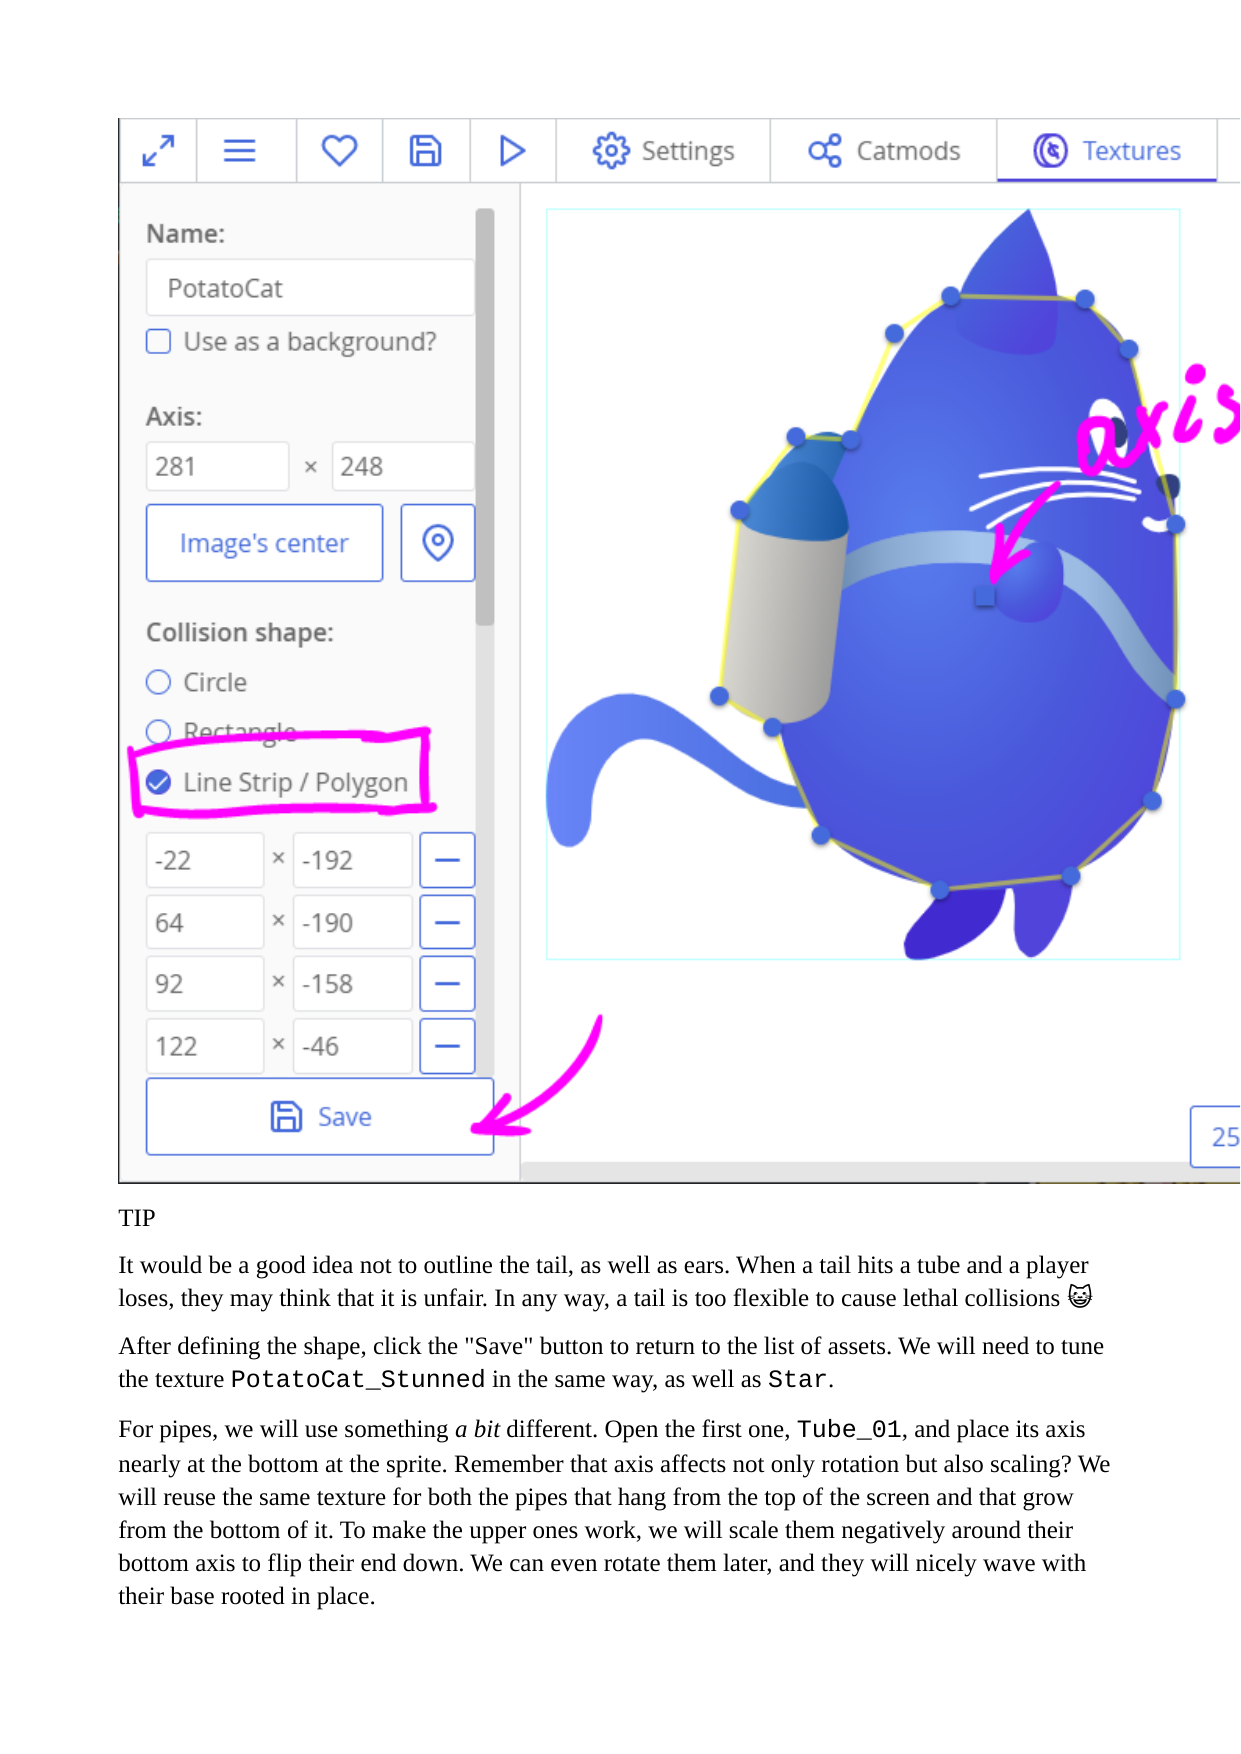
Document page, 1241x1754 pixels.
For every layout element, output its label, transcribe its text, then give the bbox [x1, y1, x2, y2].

text After defining the shape, click the "Save" button to return to the list of assets. We will need to tune the texture PotatoCat_Stunned in the same way, as well as Star. [118, 1331, 1122, 1395]
text For pipes, we will use something a bit different. Open the first one, Tube_01, and place its axis nearly at the bottom at the sprite. Remember that axis affects not only rotation but also scaling? We will reuse the same texture for both the pipes that hang from the top of the screen and that grow from the bottom of it. To make the upper ones work, we will scale them negatively around their bottom axis to flip their end down. We can even rotate them later, and they will nicely wave with their base rooted in place. [118, 1414, 1122, 1610]
picture [118, 118, 1241, 1184]
text It would be a good idea not to outline the tail, as well as ears. When a tail hits a tube and a player loses, they may think that it is unfair. In any way, a tail is too flexible to cause lethal collisions 😺 [118, 1250, 1122, 1312]
text TIP [118, 1203, 1122, 1231]
